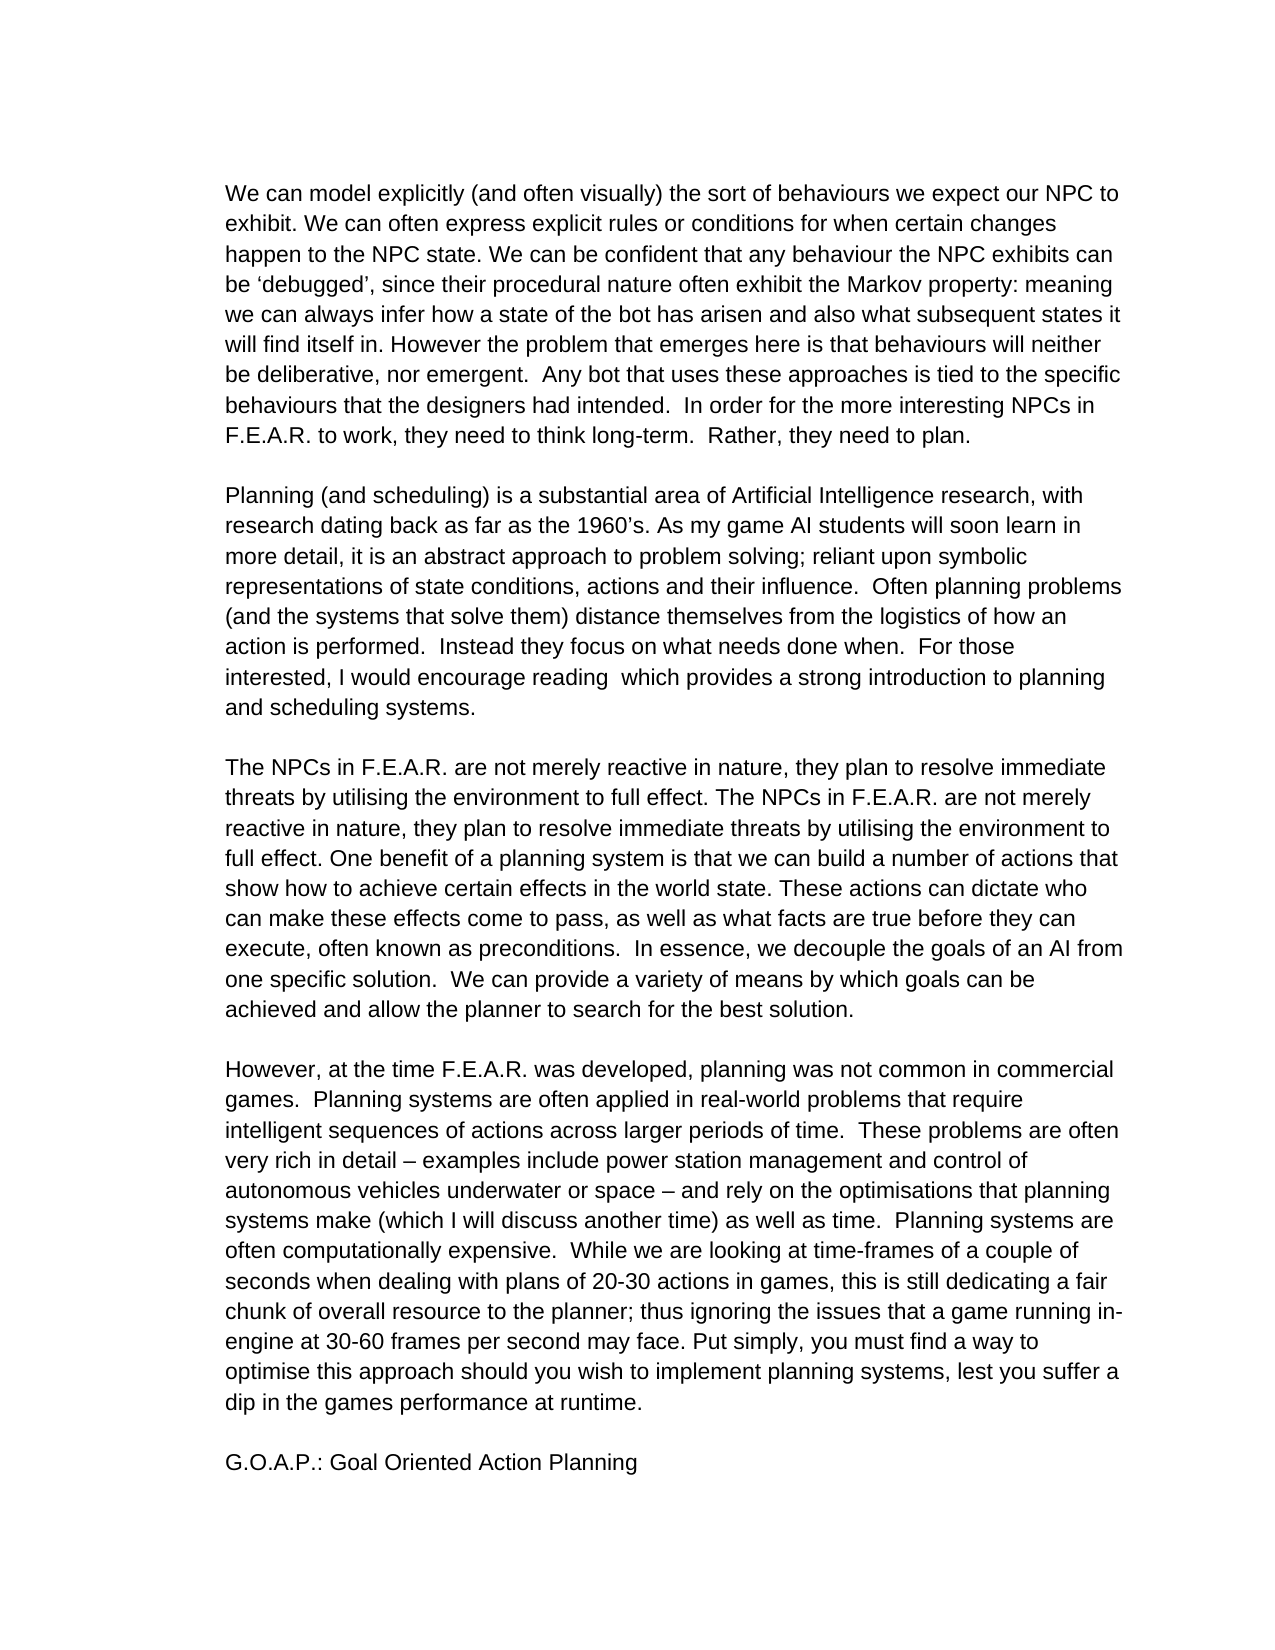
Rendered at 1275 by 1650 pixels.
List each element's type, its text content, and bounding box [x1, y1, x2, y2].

text We can model explicitly (and often visually) the sort of behaviours we expect our NPC to exhibit. We can often express explicit rules or conditions for when certain changes happen to the NPC state. We can be confident that any behaviour the NPC exhibits can be ‘debugged’, since their procedural nature often exhibit the Markov property: meaning we can always infer how a state of the bot has arisen and also what subsequent states it will find itself in. However the problem that emerges here is that behaviours will neither be deliberative, nor emergent. Any bot that uses these approaches is tied to the specific behaviours that the designers had intended. In order for the more interesting NPCs in F.E.A.R. to work, they need to think long-term. Rather, they need to plan. Planning (and scheduling) is a substantial area of Artificial Intelligence research, with research dating back as far as the 1960’s. As my game AI students will soon learn in more detail, it is an abstract approach to problem solving; reliant upon symbolic representations of state conditions, actions and their influence. Often planning problems (and the systems that solve them) distance themselves from the logistics of how an action is performed. Instead they focus on what needs done when. For those interested, I would encourage reading which provides a strong introduction to planning and scheduling systems. The NPCs in F.E.A.R. are not merely reactive in nature, they plan to resolve immediate threats by utilising the environment to full effect. The NPCs in F.E.A.R. are not merely reactive in nature, they plan to resolve immediate threats by utilising the environment to full effect. One benefit of a planning system is that we can build a number of actions that show how to achieve certain effects in the world state. These actions can dictate who can make these effects come to pass, as well as what facts are true before they can execute, often known as preconditions. In essence, we decouple the goals of an AI from one specific solution. We can provide a variety of means by which goals can be achieved and allow the planner to search for the best solution. However, at the time F.E.A.R. was developed, planning was not common in commercial games. Planning systems are often applied in real-world problems that require intelligent sequences of actions across larger periods of time. These problems are often very rich in detail – examples include power station management and control of autonomous vehicles underwater or space – and rely on the optimisations that planning systems make (which I will discuss another time) as well as time. Planning systems are often computationally expensive. While we are looking at time-frames of a couple of seconds when dealing with plans of 20-30 actions in games, this is still dedicating a fair chunk of overall resource to the planner; thus ignoring the issues that a game running in-engine at 30-60 frames per second may face. Put simply, you must find a way to optimise this approach should you wish to implement planning systems, lest you suffer a dip in the games performance at runtime. G.O.A.P.: Goal Oriented Action Planning [225, 150, 1125, 1475]
